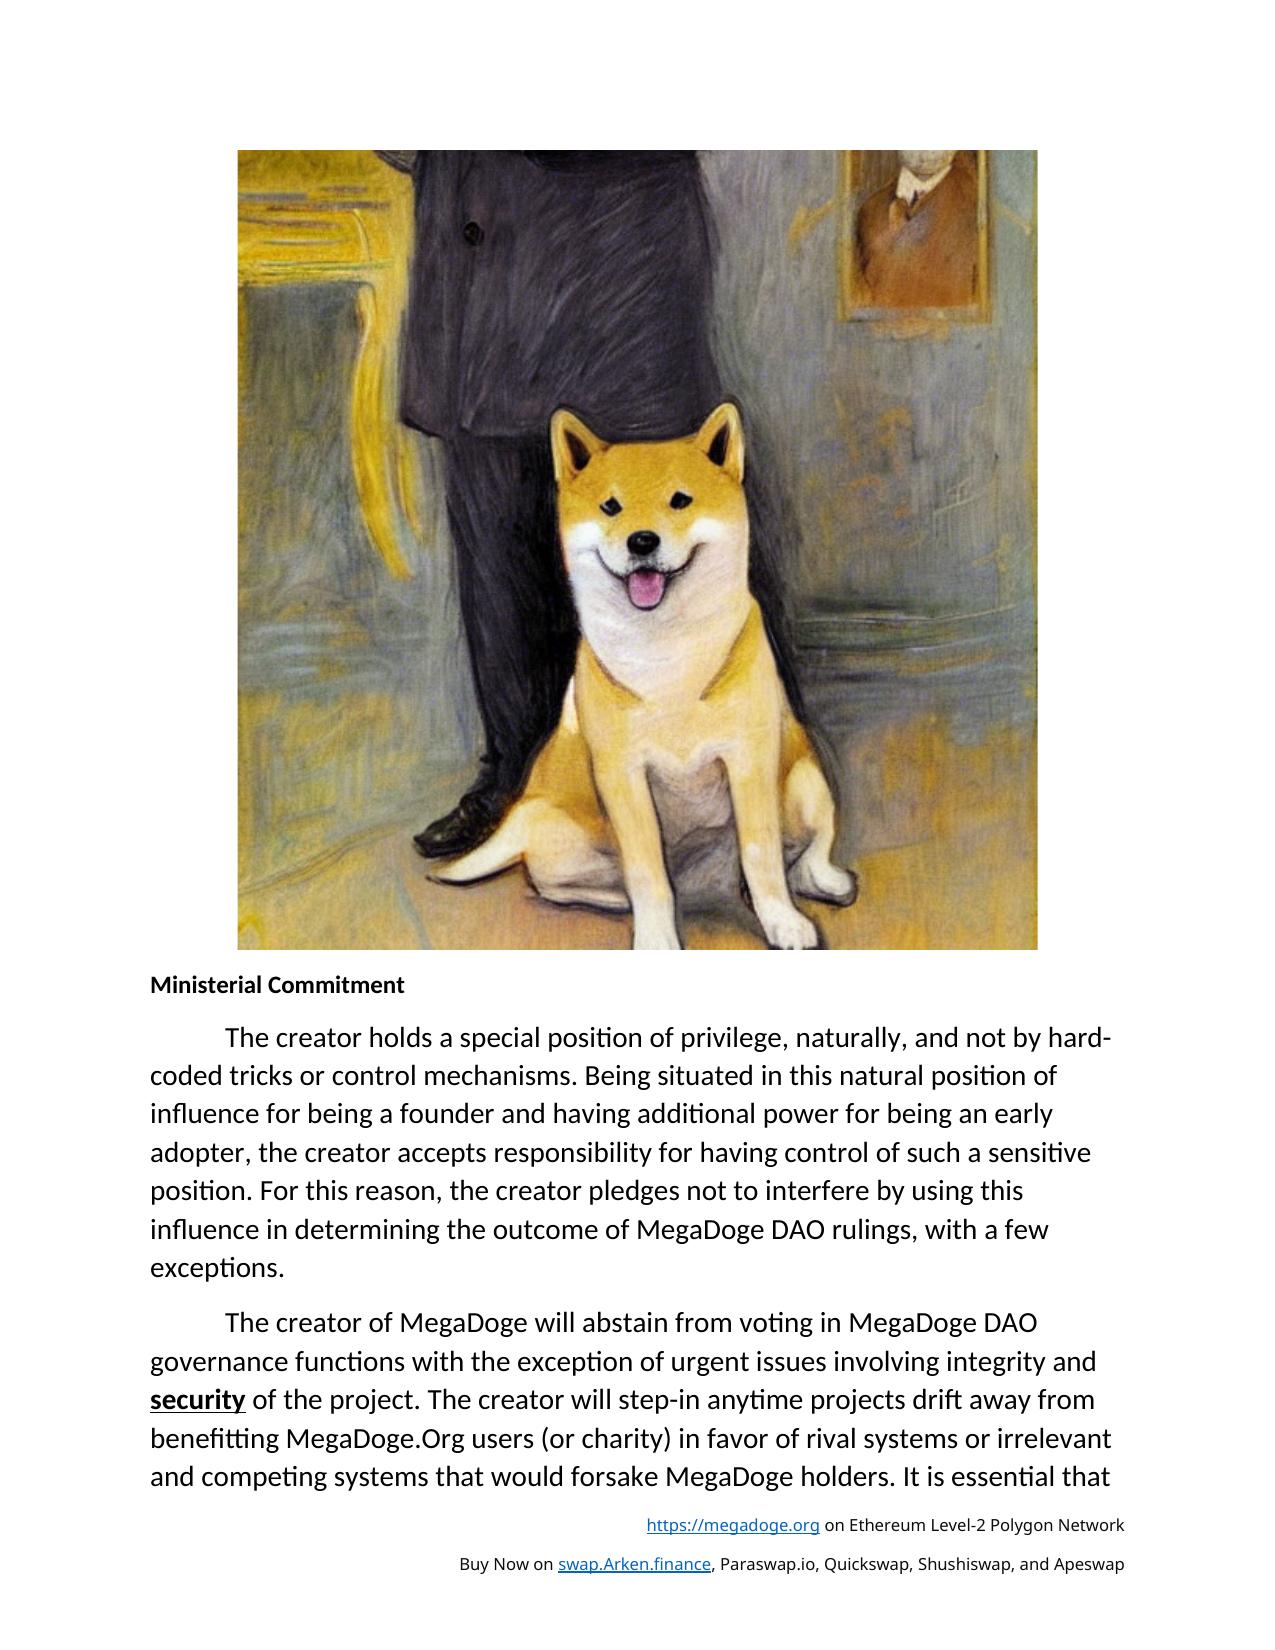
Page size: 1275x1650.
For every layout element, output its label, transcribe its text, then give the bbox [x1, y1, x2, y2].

text The creator holds a special position of privilege, naturally, and not by hard-coded tricks or control mechanisms. Being situated in this natural position of influence for being a founder and having additional power for being an early adopter, the creator accepts responsibility for having control of such a sensitive position. For this reason, the creator pledges not to interfere by using this influence in determining the outcome of MegaDoge DAO rulings, with a few exceptions. [150, 1019, 1125, 1285]
text The creator of MegaDoge will abstain from voting in MegaDoge DAO governance functions with the exception of urgent issues involving integrity and security of the project. The creator will step-in anytime projects drift away from benefitting MegaDoge.Org users (or charity) in favor of rival systems or irrelevant and competing systems that would forsake MegaDoge holders. It is essential that [150, 1304, 1125, 1494]
text Ministerial Commitment [150, 888, 1125, 999]
picture [237, 150, 1038, 950]
